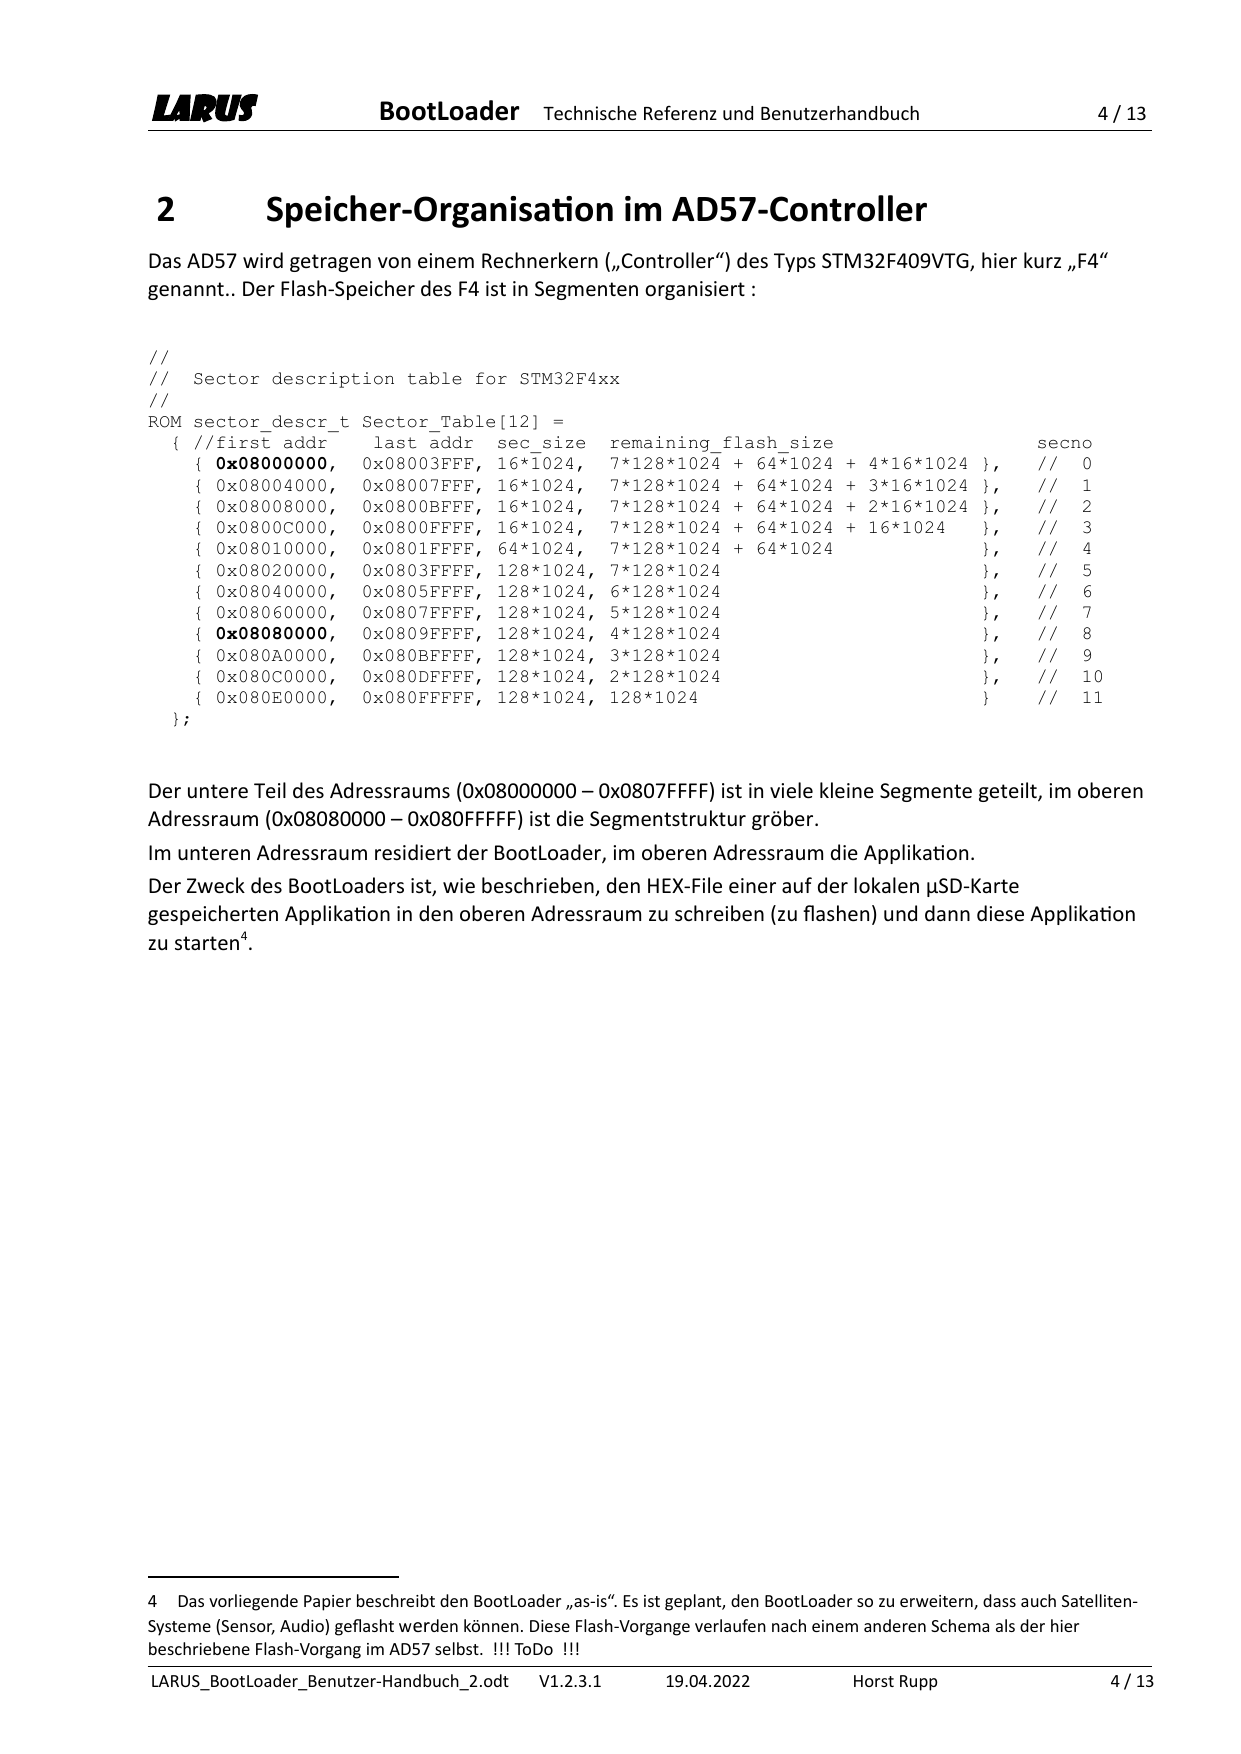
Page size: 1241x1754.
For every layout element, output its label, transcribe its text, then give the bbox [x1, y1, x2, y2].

text { 0x08010000, 0x0801FFFF, 64*1024, 7*128*1024 + 64*1024 }, // 4 [148, 539, 1140, 560]
text { 0x080C0000, 0x080DFFFF, 128*1024, 2*128*1024 }, // 10 [148, 667, 1140, 688]
text Der Zweck des BootLoaders ist, wie beschrieben, den HEX-File einer auf der lokalen µSD-Karte gespeicherten Applikation in den oberen Adressraum zu schreiben (zu flashen) und dann diese Applikation zu starten. [148, 872, 1152, 956]
text { 0x080E0000, 0x080FFFFF, 128*1024, 128*1024 } // 11 [148, 688, 1140, 709]
text Das AD57 wird getragen von einem Rechnerkern („Controller“) des Typs STM32F409VTG, hier kurz „F4“ genannt.. Der Flash-Speicher des F4 ist in Segmenten organisiert : [148, 247, 1152, 303]
text { 0x0800C000, 0x0800FFFF, 16*1024, 7*128*1024 + 64*1024 + 16*1024 }, // 3 [148, 518, 1140, 539]
text Im unteren Adressraum residiert der BootLoader, im oberen Adressraum die Applikation. [148, 838, 1152, 866]
text { 0x08000000, 0x08003FFF, 16*1024, 7*128*1024 + 64*1024 + 4*16*1024 }, // 0 [148, 454, 1140, 475]
text { 0x08020000, 0x0803FFFF, 128*1024, 7*128*1024 }, // 5 [148, 560, 1140, 582]
text { 0x08060000, 0x0807FFFF, 128*1024, 5*128*1024 }, // 7 [148, 603, 1140, 624]
text Das vorliegende Papier beschreibt den BootLoader „as-is“. Es ist geplant, den BootLoader so zu erweitern, dass auch Satelliten-Systeme (Sensor, Audio) geflasht werden können. Diese Flash-Vorgange verlaufen nach einem anderen Schema als der hier beschriebene Flash-Vorgang im AD57 selbst. !!! ToDo !!! [148, 1589, 1152, 1660]
text { 0x08040000, 0x0805FFFF, 128*1024, 6*128*1024 }, // 6 [148, 582, 1140, 603]
text // [148, 348, 1140, 369]
text }; [148, 709, 1140, 730]
text Der untere Teil des Adressraums (0x08000000 – 0x0807FFFF) ist in viele kleine Segmente geteilt, im oberen Adressraum (0x08080000 – 0x080FFFFF) ist die Segmentstruktur gröber. [148, 776, 1152, 832]
text { 0x080A0000, 0x080BFFFF, 128*1024, 3*128*1024 }, // 9 [148, 645, 1140, 667]
text ROM sector_descr_t Sector_Table[12] = [148, 412, 1140, 433]
text { 0x08080000, 0x0809FFFF, 128*1024, 4*128*1024 }, // 8 [148, 624, 1140, 645]
text // Sector description table for STM32F4xx [148, 369, 1140, 390]
text { //first addr last addr sec_size remaining_flash_size secno [148, 433, 1140, 454]
text // [148, 390, 1140, 412]
subtitle Speicher-Organisation im AD57-Controller [148, 185, 1128, 231]
text { 0x08004000, 0x08007FFF, 16*1024, 7*128*1024 + 64*1024 + 3*16*1024 }, // 1 [148, 475, 1140, 497]
text { 0x08008000, 0x0800BFFF, 16*1024, 7*128*1024 + 64*1024 + 2*16*1024 }, // 2 [148, 497, 1140, 518]
